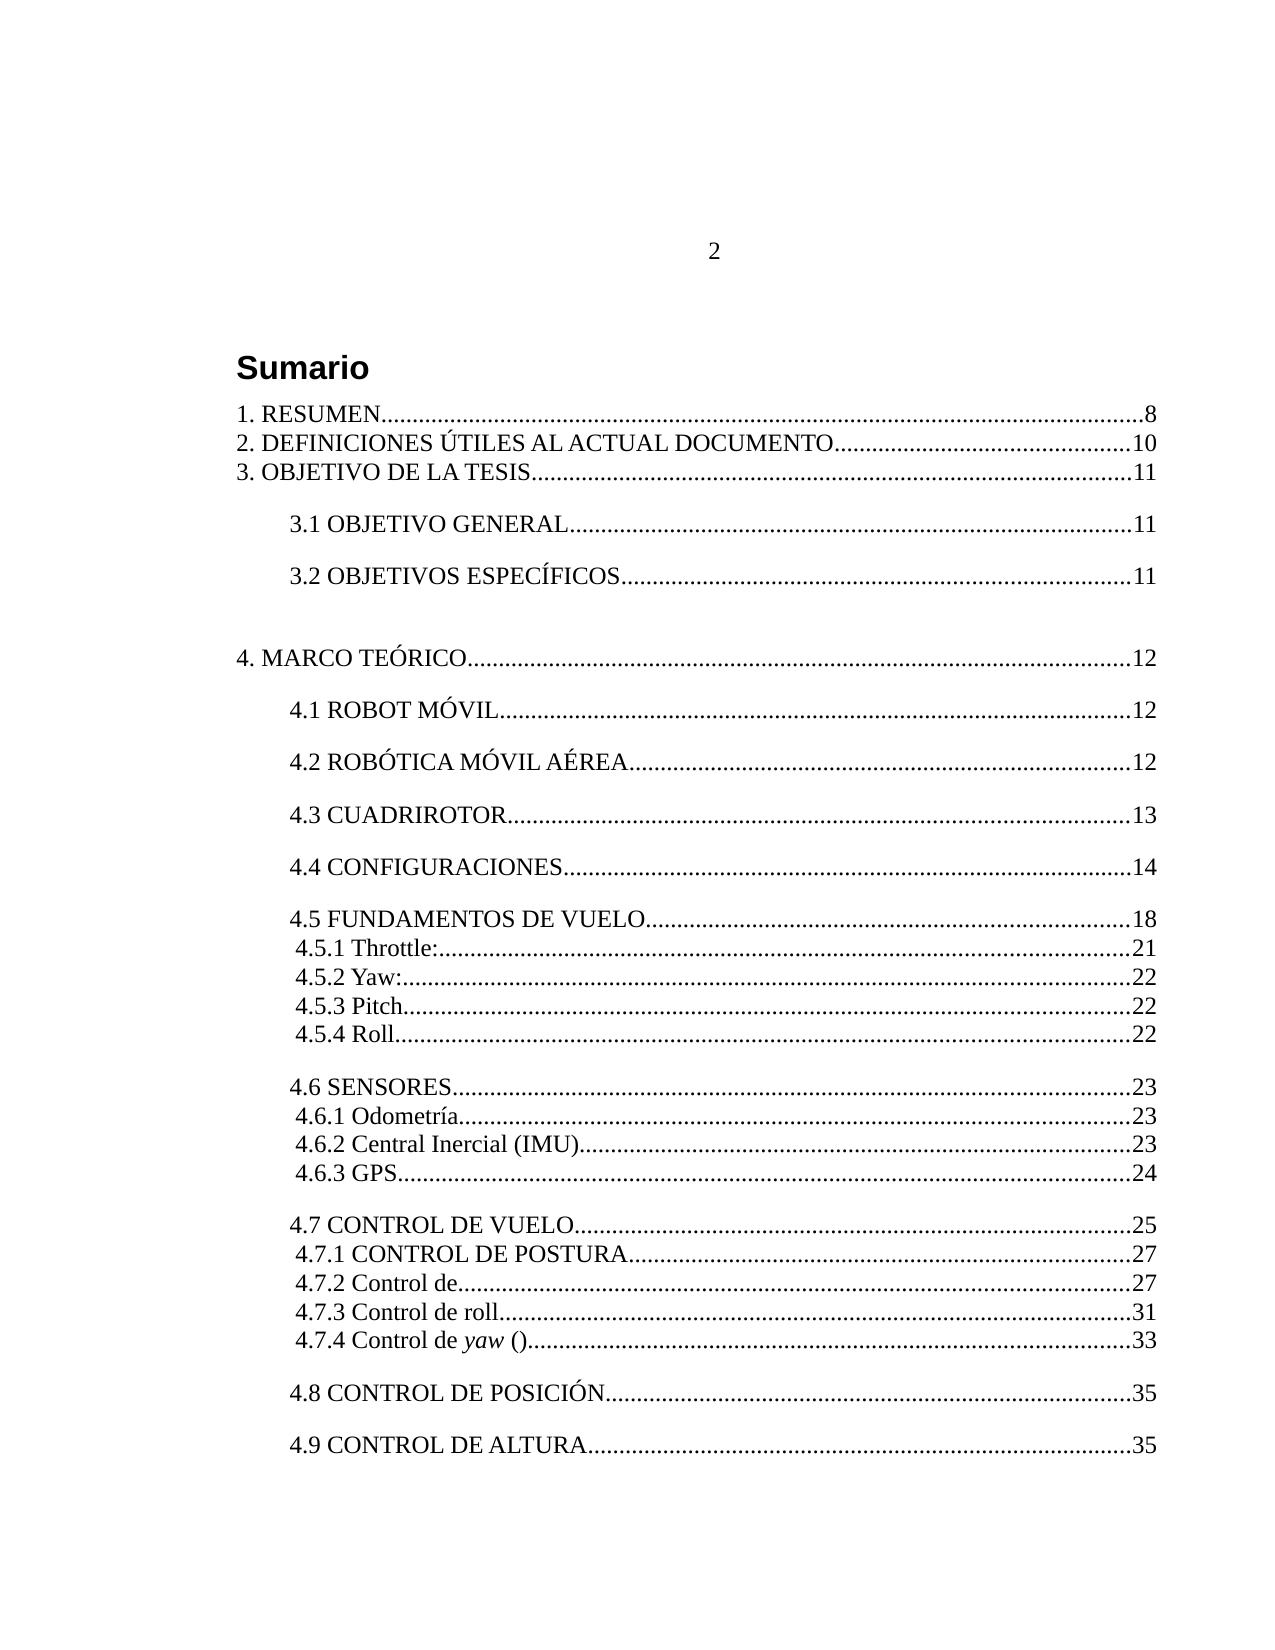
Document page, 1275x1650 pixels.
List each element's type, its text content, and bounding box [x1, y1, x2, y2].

text 4.5 FUNDAMENTOS DE VUELO 18 [289, 904, 1157, 933]
text 4.5.1 Throttle: 21 [295, 933, 1157, 962]
text 4.6 SENSORES 23 [289, 1072, 1157, 1101]
text 4.5.4 Roll 22 [295, 1019, 1157, 1048]
subtitle Sumario [236, 348, 1157, 387]
text 4.2 ROBÓTICA MÓVIL AÉREA 12 [289, 747, 1157, 776]
text 3.1 OBJETIVO GENERAL 11 [289, 509, 1157, 538]
text 4.1 ROBOT MÓVIL 12 [289, 695, 1157, 724]
text 4.7.3 Control de roll 31 [295, 1297, 1157, 1326]
text 4.7 CONTROL DE VUELO 25 [289, 1211, 1157, 1239]
text 4.4 CONFIGURACIONES 14 [289, 852, 1157, 881]
text 4.7.2 Control de 27 [295, 1268, 1157, 1297]
text 2. DEFINICIONES ÚTILES AL ACTUAL DOCUMENTO 10 [236, 428, 1157, 457]
text 4.8 CONTROL DE POSICIÓN 35 [289, 1378, 1157, 1407]
text 4.5.2 Yaw: 22 [295, 962, 1157, 991]
text 1. RESUMEN 8 [236, 399, 1157, 428]
text 4.5.3 Pitch 22 [295, 991, 1157, 1019]
text 4.7.4 Control de yaw () 33 [295, 1326, 1157, 1354]
text 4.7.1 CONTROL DE POSTURA 27 [295, 1239, 1157, 1268]
text 4.6.1 Odometría 23 [295, 1101, 1157, 1129]
text 4.6.3 GPS 24 [295, 1158, 1157, 1187]
text 4.3 CUADRIROTOR 13 [289, 800, 1157, 828]
text 4.9 CONTROL DE ALTURA 35 [289, 1430, 1157, 1459]
text 3.2 OBJETIVOS ESPECÍFICOS 11 [289, 561, 1157, 590]
text 4.6.2 Central Inercial (IMU) 23 [295, 1129, 1157, 1158]
text 3. OBJETIVO DE LA TESIS 11 [236, 457, 1157, 485]
text 4. MARCO TEÓRICO 12 [236, 643, 1157, 671]
